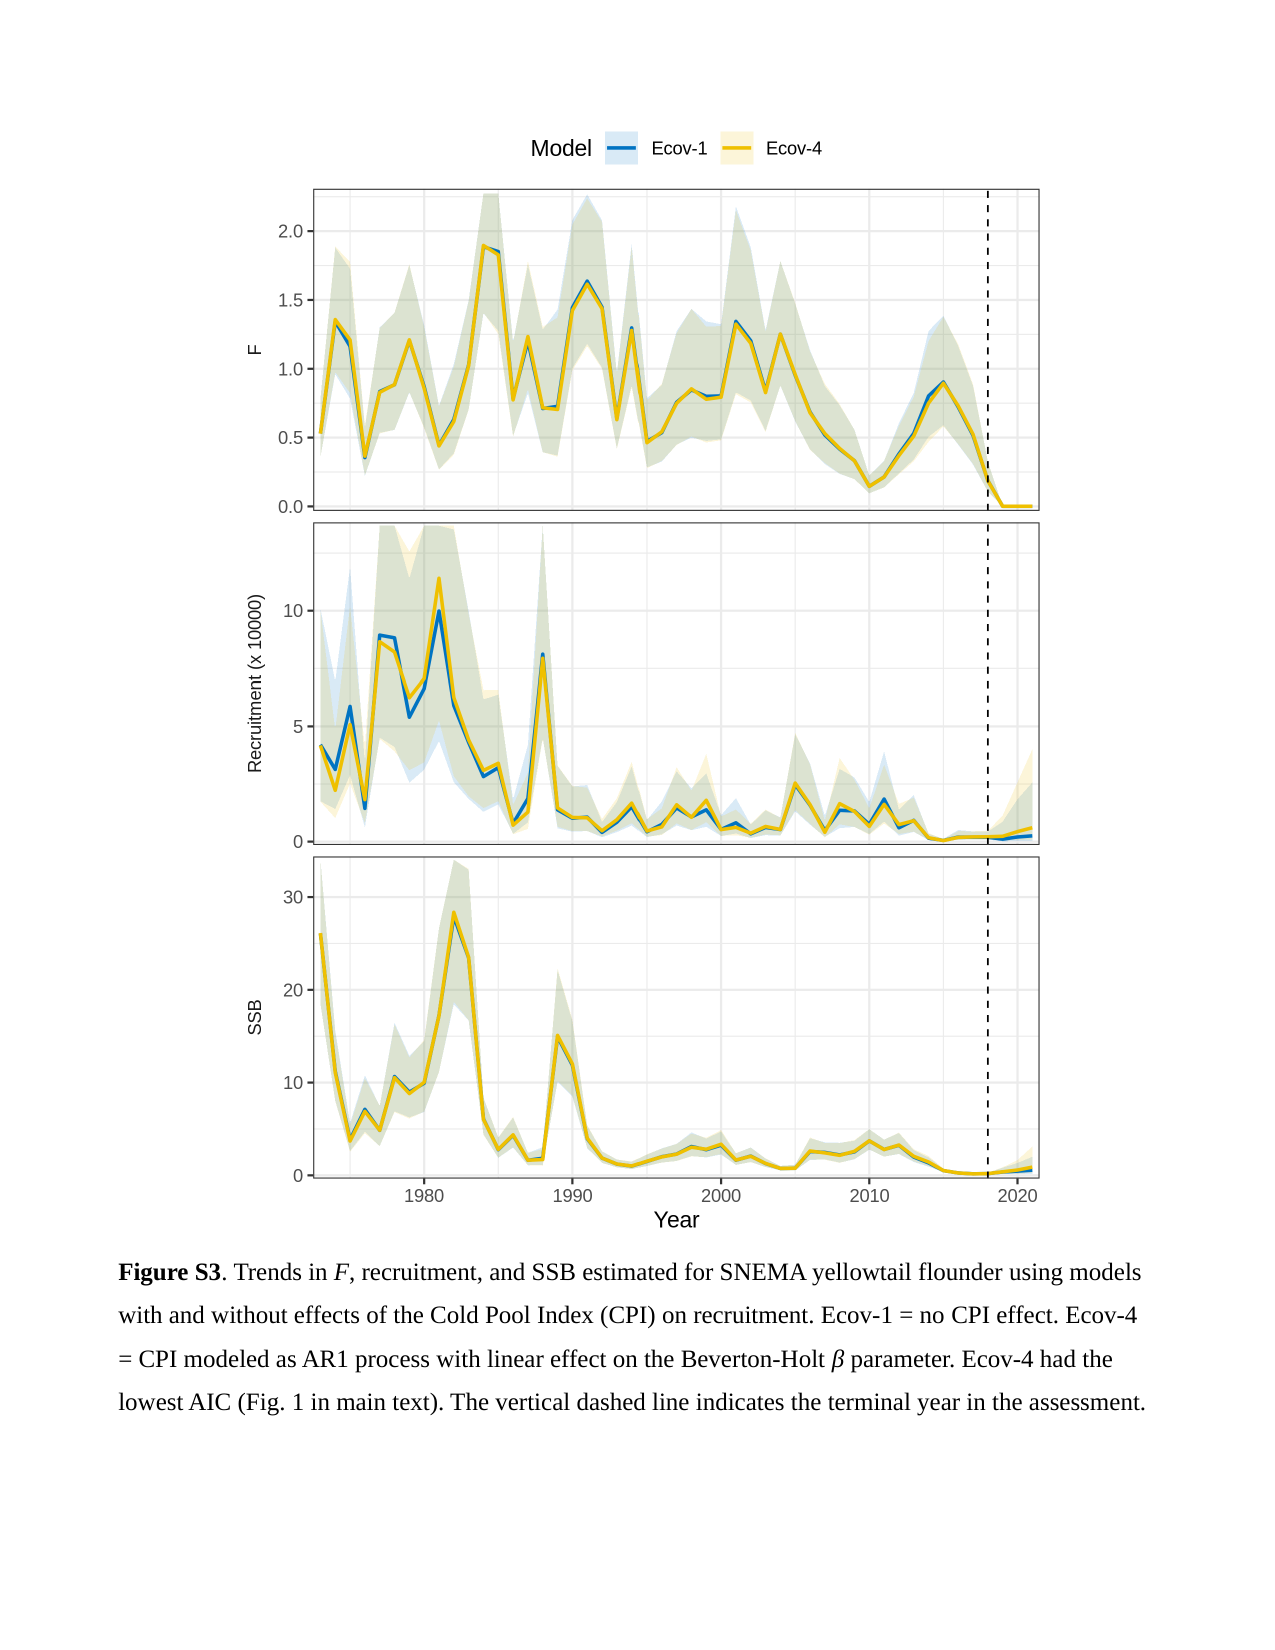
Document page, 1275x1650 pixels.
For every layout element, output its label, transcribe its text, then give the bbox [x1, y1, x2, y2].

picture [225, 118, 1050, 1244]
text Figure S3. Trends in F, recruitment, and SSB estimated for SNEMA yellowtail flounder using models with and without effects of the Cold Pool Index (CPI) on recruitment. Ecov-1 = no CPI effect. Ecov-4 = CPI modeled as AR1 process with linear effect on the Beverton-Holt β parameter. Ecov-4 had the lowest AIC (Fig. 1 in main text). The vertical dashed line indicates the terminal year in the assessment. [118, 1257, 1157, 1416]
